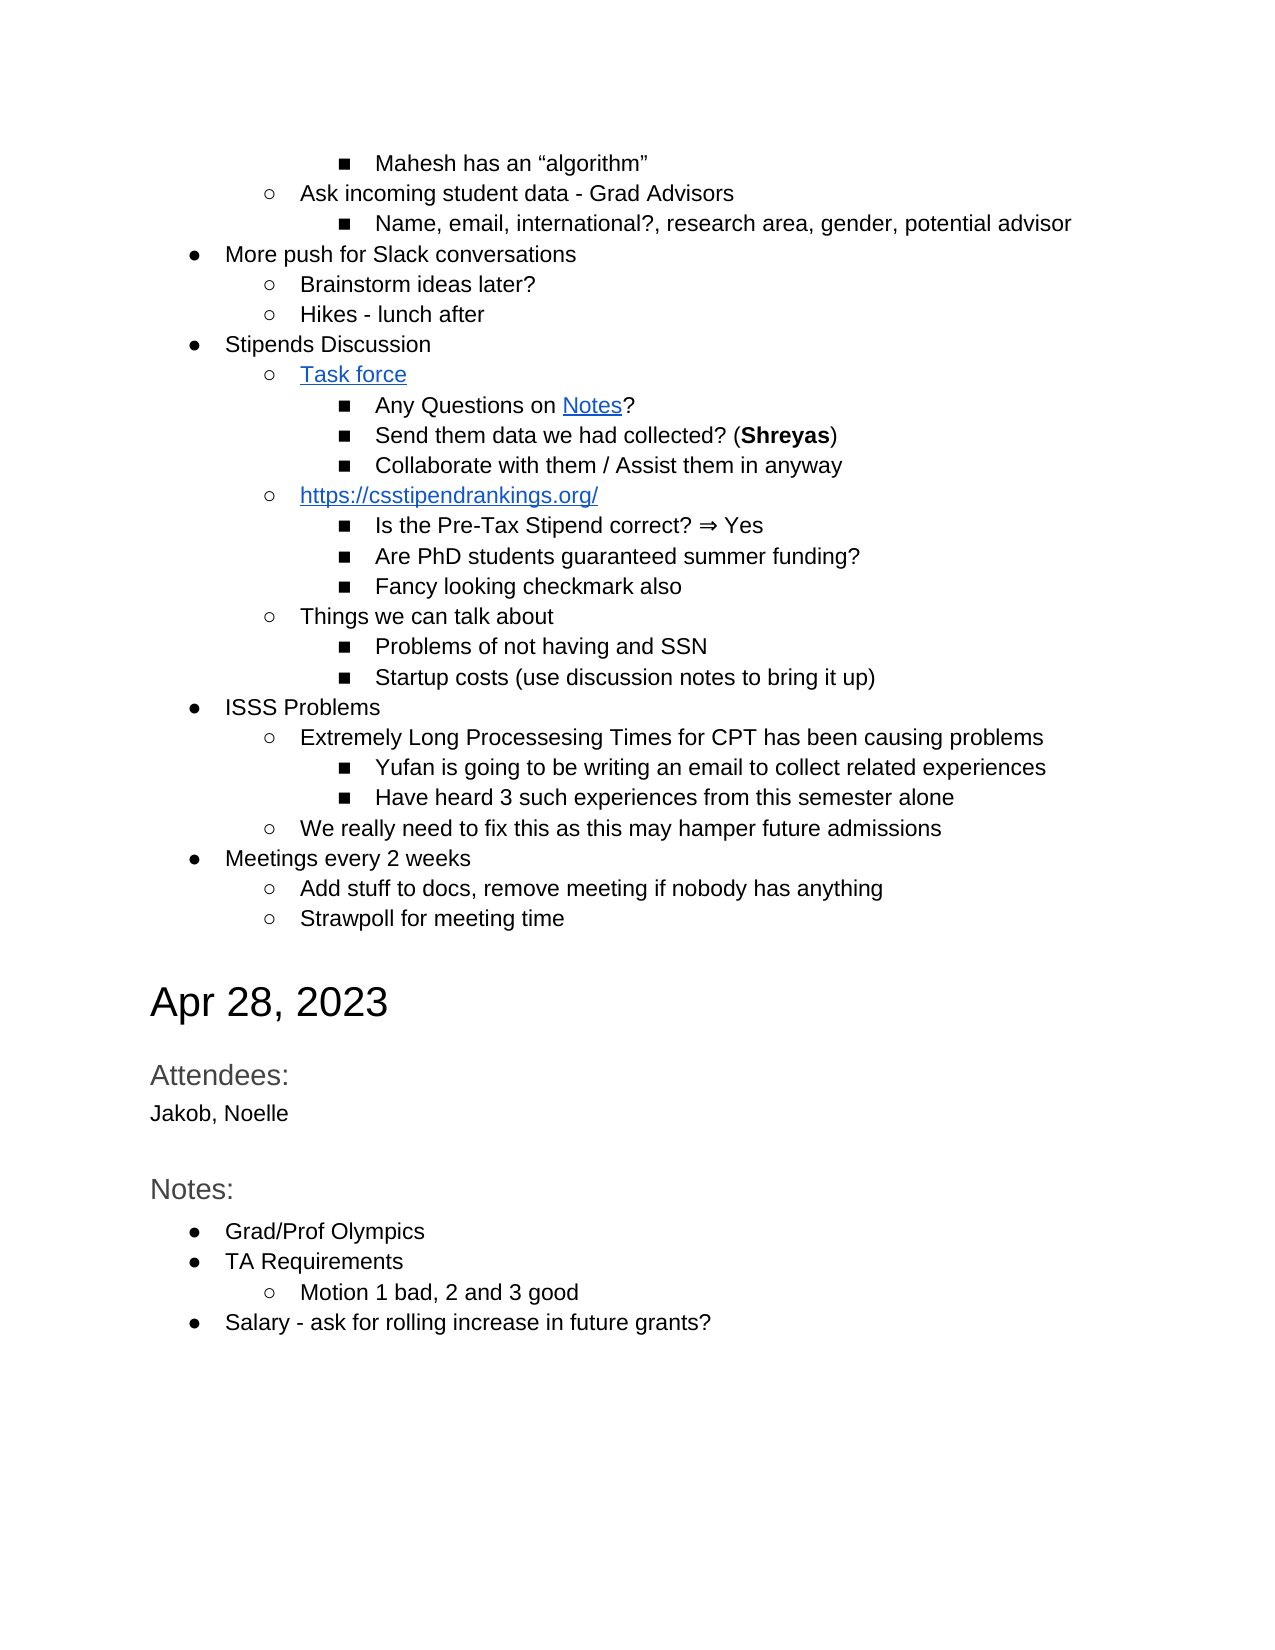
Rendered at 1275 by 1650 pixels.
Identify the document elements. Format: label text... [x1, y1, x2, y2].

list We really need to fix this as this may hamper future admissions [262, 814, 1125, 841]
list Is the Pre-Tax Stipend correct? ⇒ Yes [337, 512, 1125, 539]
list Grad/Prof Olympics [187, 1218, 1125, 1244]
list Extremely Long Processesing Times for CPT has been causing problems [262, 724, 1125, 750]
list Strawpoll for meeting time [262, 905, 1125, 932]
list Mahesh has an “algorithm” [337, 150, 1125, 176]
list Collaborate with them / Assist them in anyway [337, 452, 1125, 478]
list Task force [262, 361, 1125, 388]
list Add stuff to docs, remove meeting if nobody has anything [262, 875, 1125, 901]
list Things we can talk about [262, 603, 1125, 629]
subtitle Apr 28, 2023 [150, 977, 1125, 1025]
subtitle Attendees: [150, 1058, 1125, 1092]
list Name, email, international?, research area, gender, potential advisor [337, 210, 1125, 237]
list https://csstipendrankings.org/ [262, 482, 1125, 509]
list Motion 1 bad, 2 and 3 good [262, 1278, 1125, 1305]
list Any Questions on Notes? [337, 392, 1125, 418]
list Stipends Discussion [187, 331, 1125, 358]
list Problems of not having and SSN [337, 633, 1125, 660]
list Fancy looking checkmark also [337, 573, 1125, 599]
list Salary - ask for rolling increase in future grants? [187, 1309, 1125, 1335]
text Jakob, Noelle [150, 1100, 1125, 1127]
list Meetings every 2 weeks [187, 845, 1125, 871]
list ISSS Problems [187, 694, 1125, 720]
list TA Requirements [187, 1248, 1125, 1275]
subtitle Notes: [150, 1172, 1125, 1206]
list Ask incoming student data - Grad Advisors [262, 180, 1125, 207]
list Are PhD students guaranteed summer funding? [337, 543, 1125, 569]
list Brainstorm ideas later? [262, 271, 1125, 297]
list Have heard 3 such experiences from this semester alone [337, 784, 1125, 811]
list Yufan is going to be writing an email to collect related experiences [337, 754, 1125, 781]
list Hikes - lunch after [262, 301, 1125, 327]
list Send them data we had collected? (Shreyas) [337, 422, 1125, 448]
list Startup costs (use discussion notes to bring it up) [337, 663, 1125, 690]
list More push for Slack conversations [187, 241, 1125, 267]
